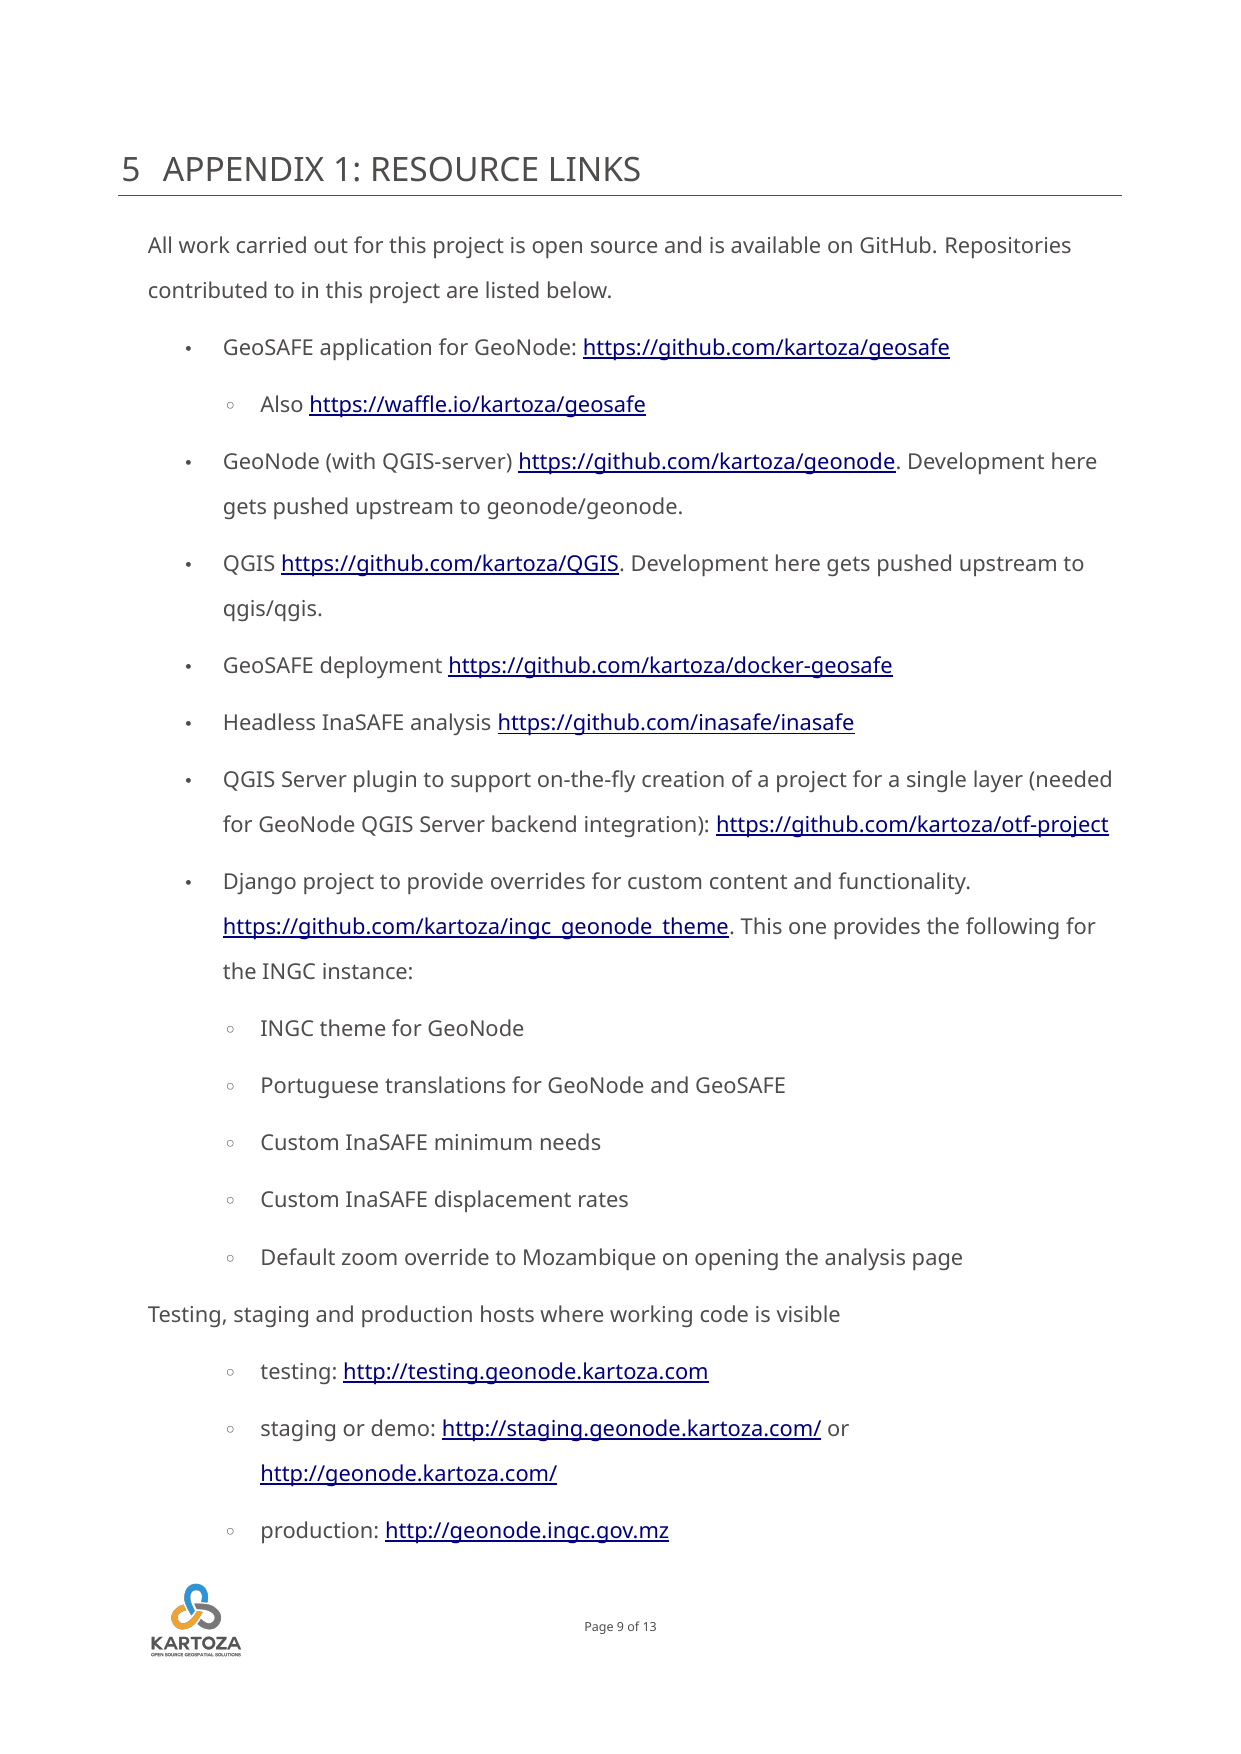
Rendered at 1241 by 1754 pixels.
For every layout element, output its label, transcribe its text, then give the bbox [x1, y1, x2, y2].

text All work carried out for this project is open source and is available on GitHub. Repositories contributed to in this project are listed below. [148, 230, 1122, 304]
list Also https://waffle.io/kartoza/geosafe [223, 389, 1122, 419]
subtitle Appendix 1: Resource links [118, 143, 1122, 195]
list QGIS Server plugin to support on-the-fly creation of a project for a single layer (needed for GeoNode QGIS Server backend integration): https://github.com/kartoza/otf-project [185, 764, 1122, 839]
list INGC theme for GeoNode [223, 1013, 1122, 1043]
list Default zoom override to Mozambique on opening the analysis page [223, 1242, 1122, 1271]
list QGIS https://github.com/kartoza/QGIS. Development here gets pushed upstream to qgis/qgis. [185, 548, 1122, 623]
list Headless InaSAFE analysis https://github.com/inasafe/inasafe [185, 707, 1122, 737]
list production: http://geonode.ingc.gov.mz [223, 1515, 1122, 1545]
list GeoSAFE deployment https://github.com/kartoza/docker-geosafe [185, 650, 1122, 680]
list GeoSAFE application for GeoNode: https://github.com/kartoza/geosafe [185, 332, 1122, 362]
text Testing, staging and production hosts where working code is visible [148, 1299, 1122, 1329]
picture [120, 1565, 279, 1669]
list testing: http://testing.geonode.kartoza.com [223, 1356, 1122, 1386]
list Django project to provide overrides for custom content and functionality. https://github.com/kartoza/ingc_geonode_theme. This one provides the following for the INGC instance: [185, 866, 1122, 986]
list staging or demo: http://staging.geonode.kartoza.com/ or http://geonode.kartoza.com/ [223, 1413, 1122, 1488]
list Custom InaSAFE displacement rates [223, 1184, 1122, 1214]
list Portuguese translations for GeoNode and GeoSAFE [223, 1070, 1122, 1100]
list Custom InaSAFE minimum needs [223, 1127, 1122, 1157]
list GeoNode (with QGIS-server) https://github.com/kartoza/geonode. Development here gets pushed upstream to geonode/geonode. [185, 446, 1122, 521]
